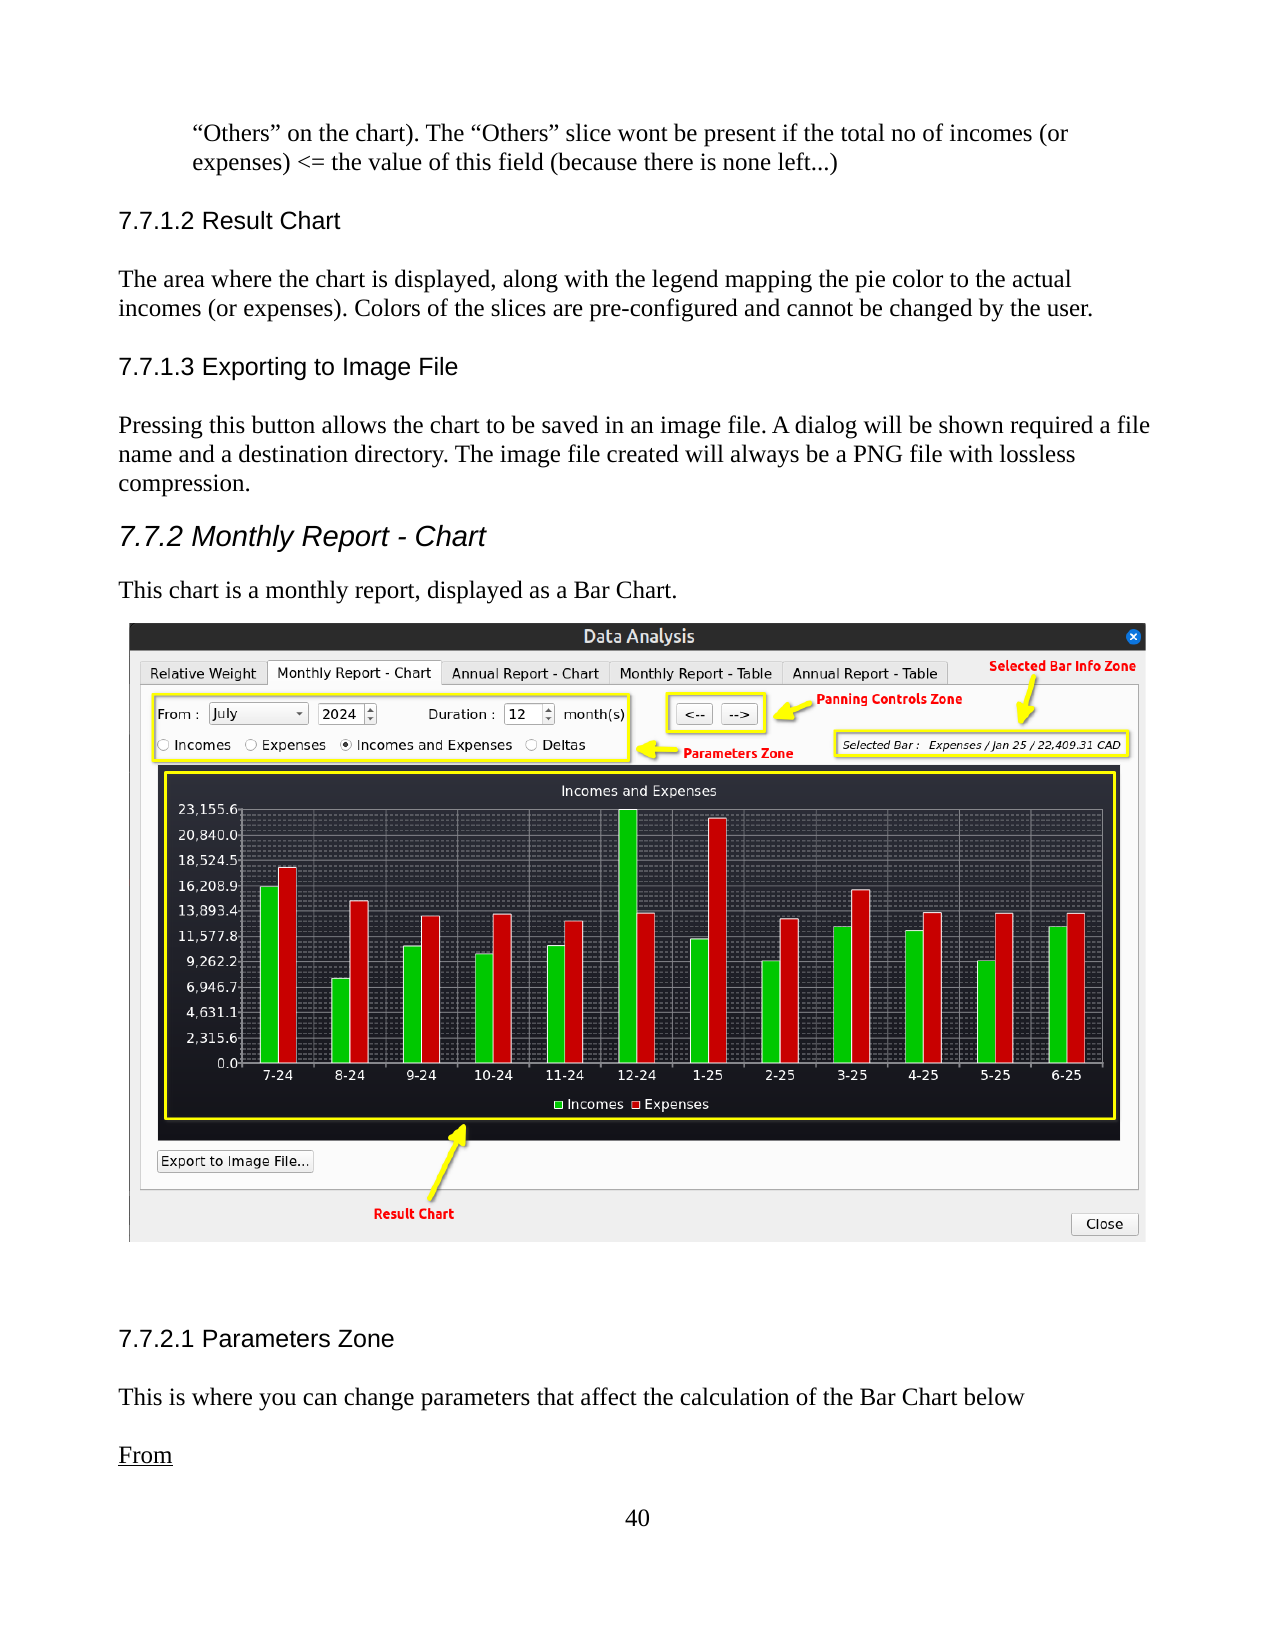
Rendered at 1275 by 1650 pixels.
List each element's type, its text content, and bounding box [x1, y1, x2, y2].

text From [118, 1440, 1157, 1469]
picture [129, 623, 1146, 1242]
text This chart is a monthly report, displayed as a Bar Chart. [118, 575, 1157, 604]
subtitle Parameters Zone [118, 1324, 1157, 1352]
text Pressing this button allows the chart to be saved in an image file. A dialog will be shown required a file name and a destination directory. The image file created will always be a PNG file with lossless compression. [118, 411, 1157, 497]
subtitle Result Chart [118, 206, 1157, 234]
subtitle Exporting to Image File [118, 352, 1157, 381]
text This is where you can change parameters that affect the calculation of the Bar Chart below [118, 1382, 1157, 1411]
text “Others” on the chart). The “Others” slice wont be present if the total no of incomes (or expenses) <= the value of this field (because there is none left...) [192, 118, 1157, 176]
text The area where the chart is displayed, along with the legend mapping the pie color to the actual incomes (or expenses). Colors of the slices are pre-configured and cannot be changed by the user. [118, 264, 1157, 322]
subtitle Monthly Report - Chart [118, 519, 1157, 553]
